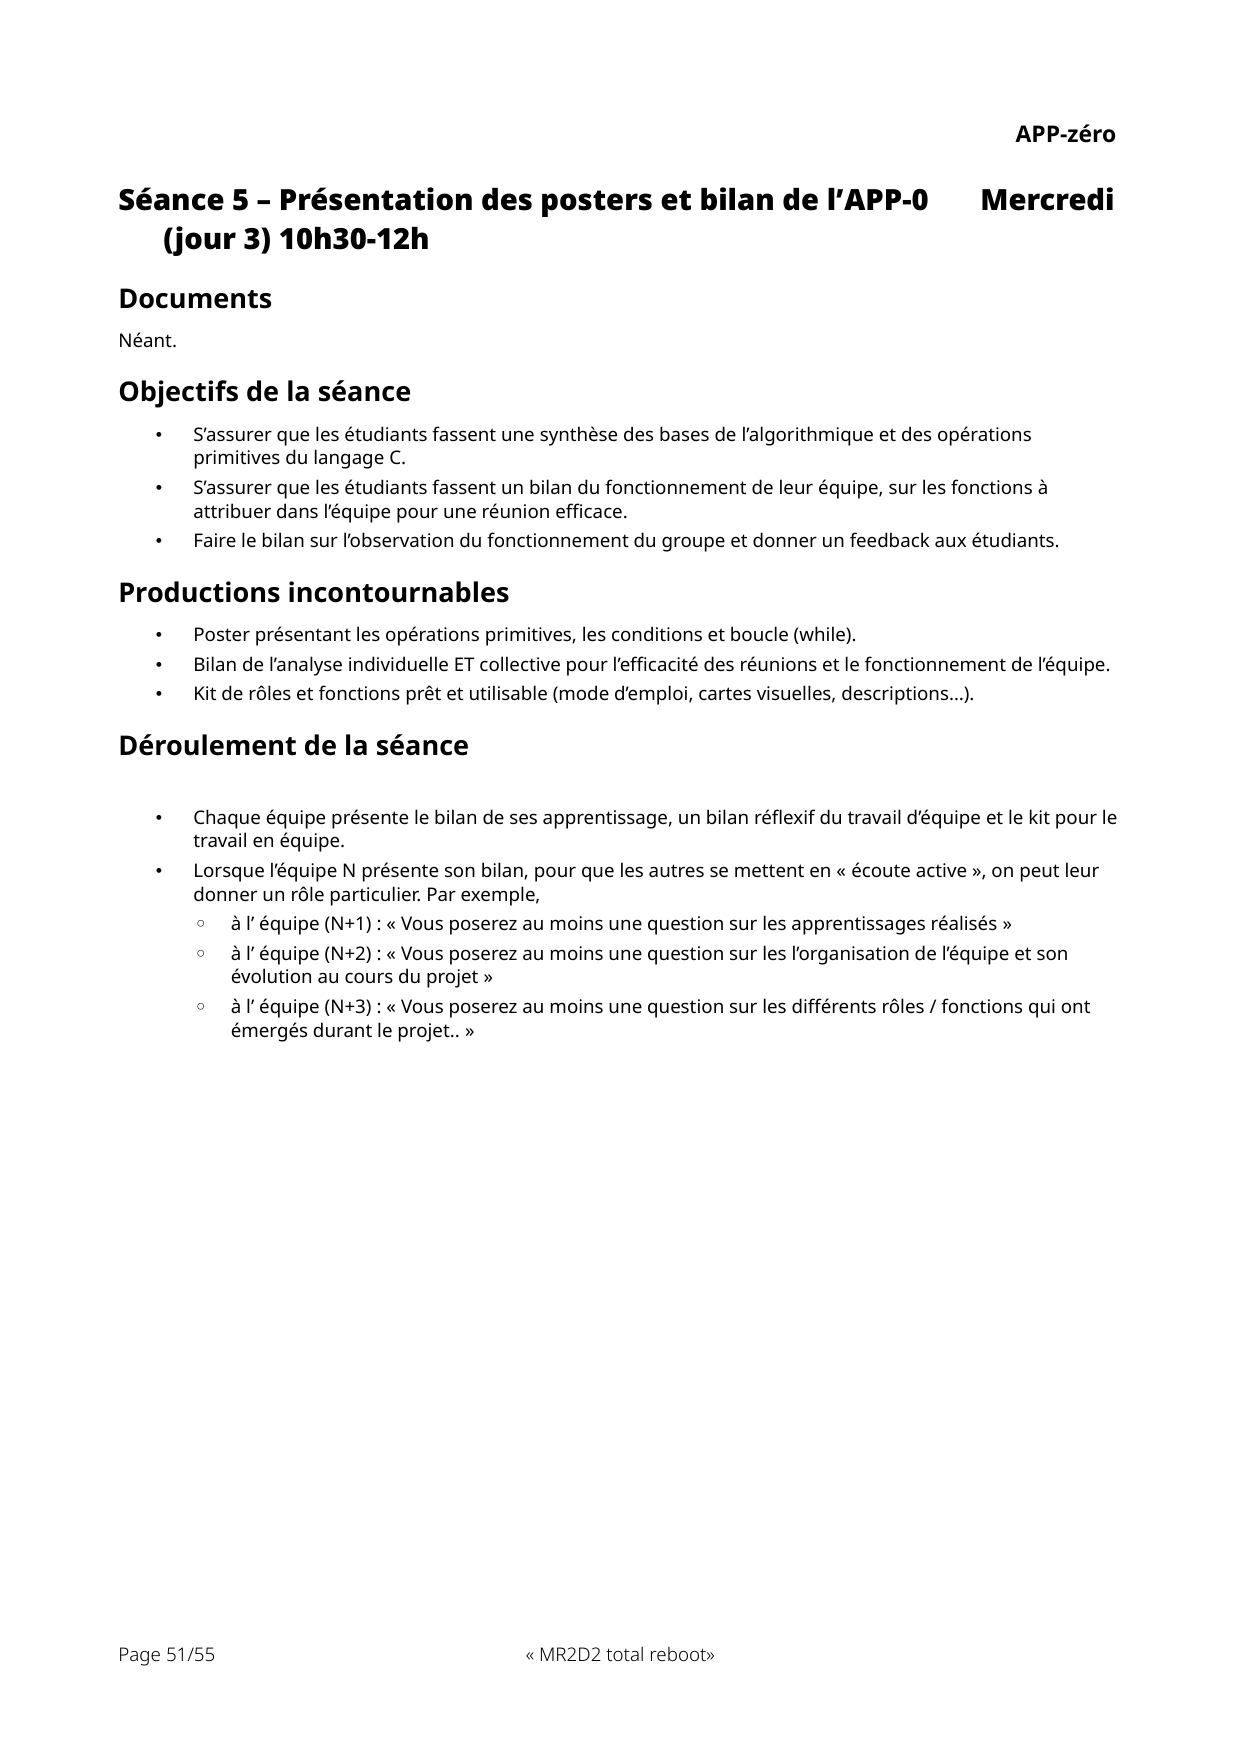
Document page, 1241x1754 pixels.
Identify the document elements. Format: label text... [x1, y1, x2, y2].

list Kit de rôles et fonctions prêt et utilisable (mode d’emploi, cartes visuelles, descriptions…). [156, 682, 1122, 705]
list à l’ équipe (N+2) : « Vous poserez au moins une question sur les l’organisation de l’équipe et son évolution au cours du projet » [193, 941, 1122, 988]
list Faire le bilan sur l’observation du fonctionnement du groupe et donner un feedback aux étudiants. [156, 529, 1122, 552]
list Lorsque l’équipe N présente son bilan, pour que les autres se mettent en « écoute active », on peut leur donner un rôle particulier. Par exemple, [156, 858, 1122, 906]
subtitle Productions incontournables [118, 573, 1122, 610]
list Chaque équipe présente le bilan de ses apprentissage, un bilan réflexif du travail d’équipe et le kit pour le travail en équipe. [156, 805, 1122, 852]
list à l’ équipe (N+3) : « Vous poserez au moins une question sur les différents rôles / fonctions qui ont émergés durant le projet.. » [193, 994, 1122, 1042]
text Néant. [118, 328, 1122, 352]
list Bilan de l’analyse individuelle ET collective pour l’efficacité des réunions et le fonctionnement de l’équipe. [156, 652, 1122, 676]
list Poster présentant les opérations primitives, les conditions et boucle (while). [156, 623, 1122, 646]
subtitle Objectifs de la séance [118, 373, 1122, 410]
subtitle Documents [118, 279, 1122, 316]
subtitle Déroulement de la séance [118, 726, 1122, 763]
list S’assurer que les étudiants fassent un bilan du fonctionnement de leur équipe, sur les fonctions à attribuer dans l’équipe pour une réunion efficace. [156, 476, 1122, 523]
subtitle Séance 5 – Présentation des posters et bilan de l’APP-0 Mercredi (jour 3) 10h30-12h [118, 179, 1122, 258]
list à l’ équipe (N+1) : « Vous poserez au moins une question sur les apprentissages réalisés » [193, 912, 1122, 935]
list S’assurer que les étudiants fassent une synthèse des bases de l’algorithmique et des opérations primitives du langage C. [156, 422, 1122, 469]
